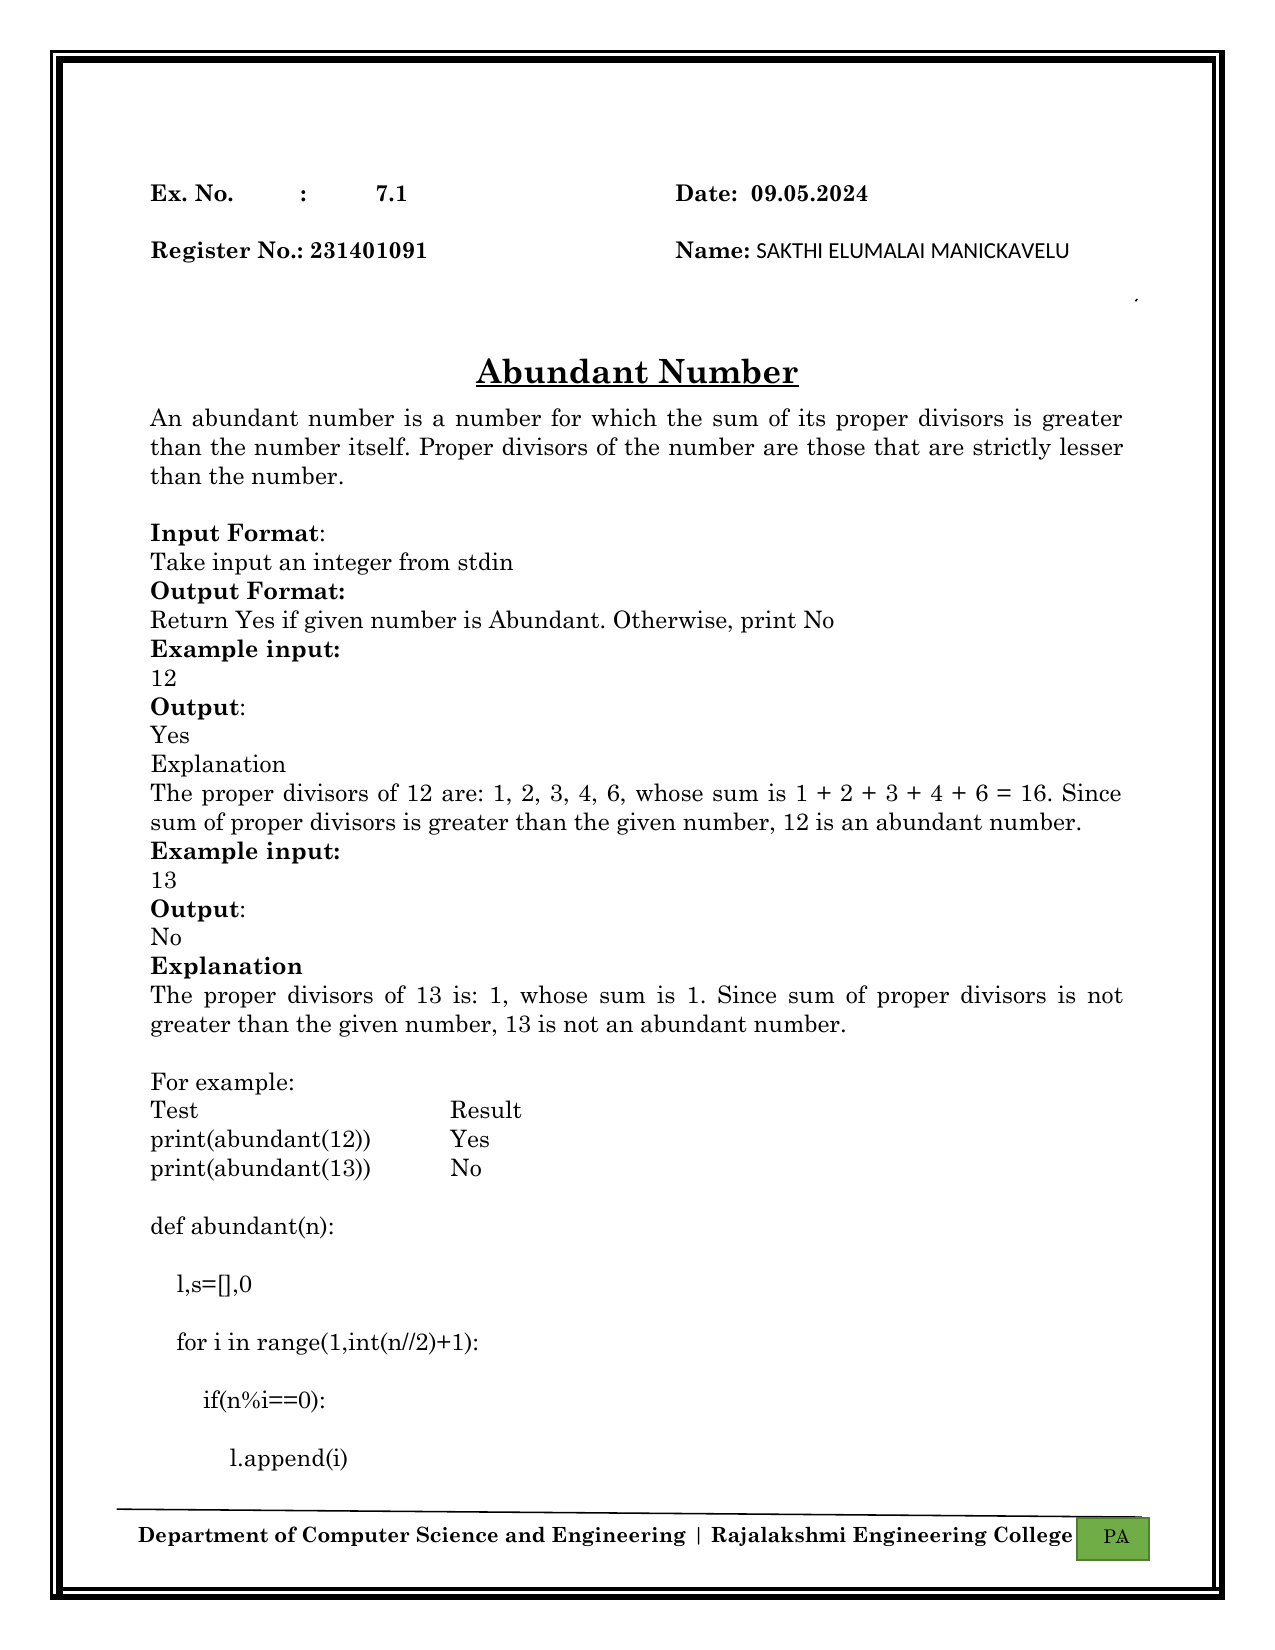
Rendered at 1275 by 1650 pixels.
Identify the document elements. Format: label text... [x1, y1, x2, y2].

text Output: [150, 893, 1125, 922]
text l,s=[],0 [150, 1269, 1125, 1298]
text Output: [150, 691, 1125, 720]
text Return Yes if given number is Abundant. Otherwise, print No [150, 605, 1125, 634]
text Register No.: 231401091 Name: SAKTHI ELUMALAI MANICKAVELU [150, 236, 1125, 264]
text The proper divisors of 13 is: 1, whose sum is 1. Since sum of proper divisors is not greater than the given number, 13 is not an abundant number. [150, 980, 1125, 1038]
text Example input: [150, 634, 1125, 662]
text 12 [150, 662, 1125, 691]
text For example: [150, 1066, 1125, 1095]
text def abundant(n): [150, 1211, 1125, 1240]
text Abundant Number [150, 350, 1125, 390]
text print(abundant(13)) No [150, 1153, 1125, 1182]
text Take input an integer from stdin [150, 547, 1125, 576]
text Test Result [150, 1095, 1125, 1124]
text Explanation [150, 951, 1125, 980]
text No [150, 922, 1125, 951]
text Ex. No. : 7.1 Date: 09.05.2024 [150, 179, 1125, 207]
text if(n%i==0): [150, 1385, 1125, 1414]
text for i in range(1,int(n//2)+1): [150, 1327, 1125, 1356]
text Output Format: [150, 576, 1125, 605]
text Input Format: [150, 518, 1125, 547]
text l.append(i) [150, 1443, 1125, 1472]
text print(abundant(12)) Yes [150, 1124, 1125, 1153]
text Example input: [150, 836, 1125, 864]
text Yes [150, 720, 1125, 749]
text An abundant number is a number for which the sum of its proper divisors is greater than the number itself. Proper divisors of the number are those that are strictly lesser than the number. [150, 403, 1125, 489]
text Explanation [150, 749, 1125, 778]
text 13 [150, 864, 1125, 893]
text The proper divisors of 12 are: 1, 2, 3, 4, 6, whose sum is 1 + 2 + 3 + 4 + 6 = 16. Since sum of proper divisors is greater than the given number, 12 is an abundant number. [150, 778, 1125, 836]
